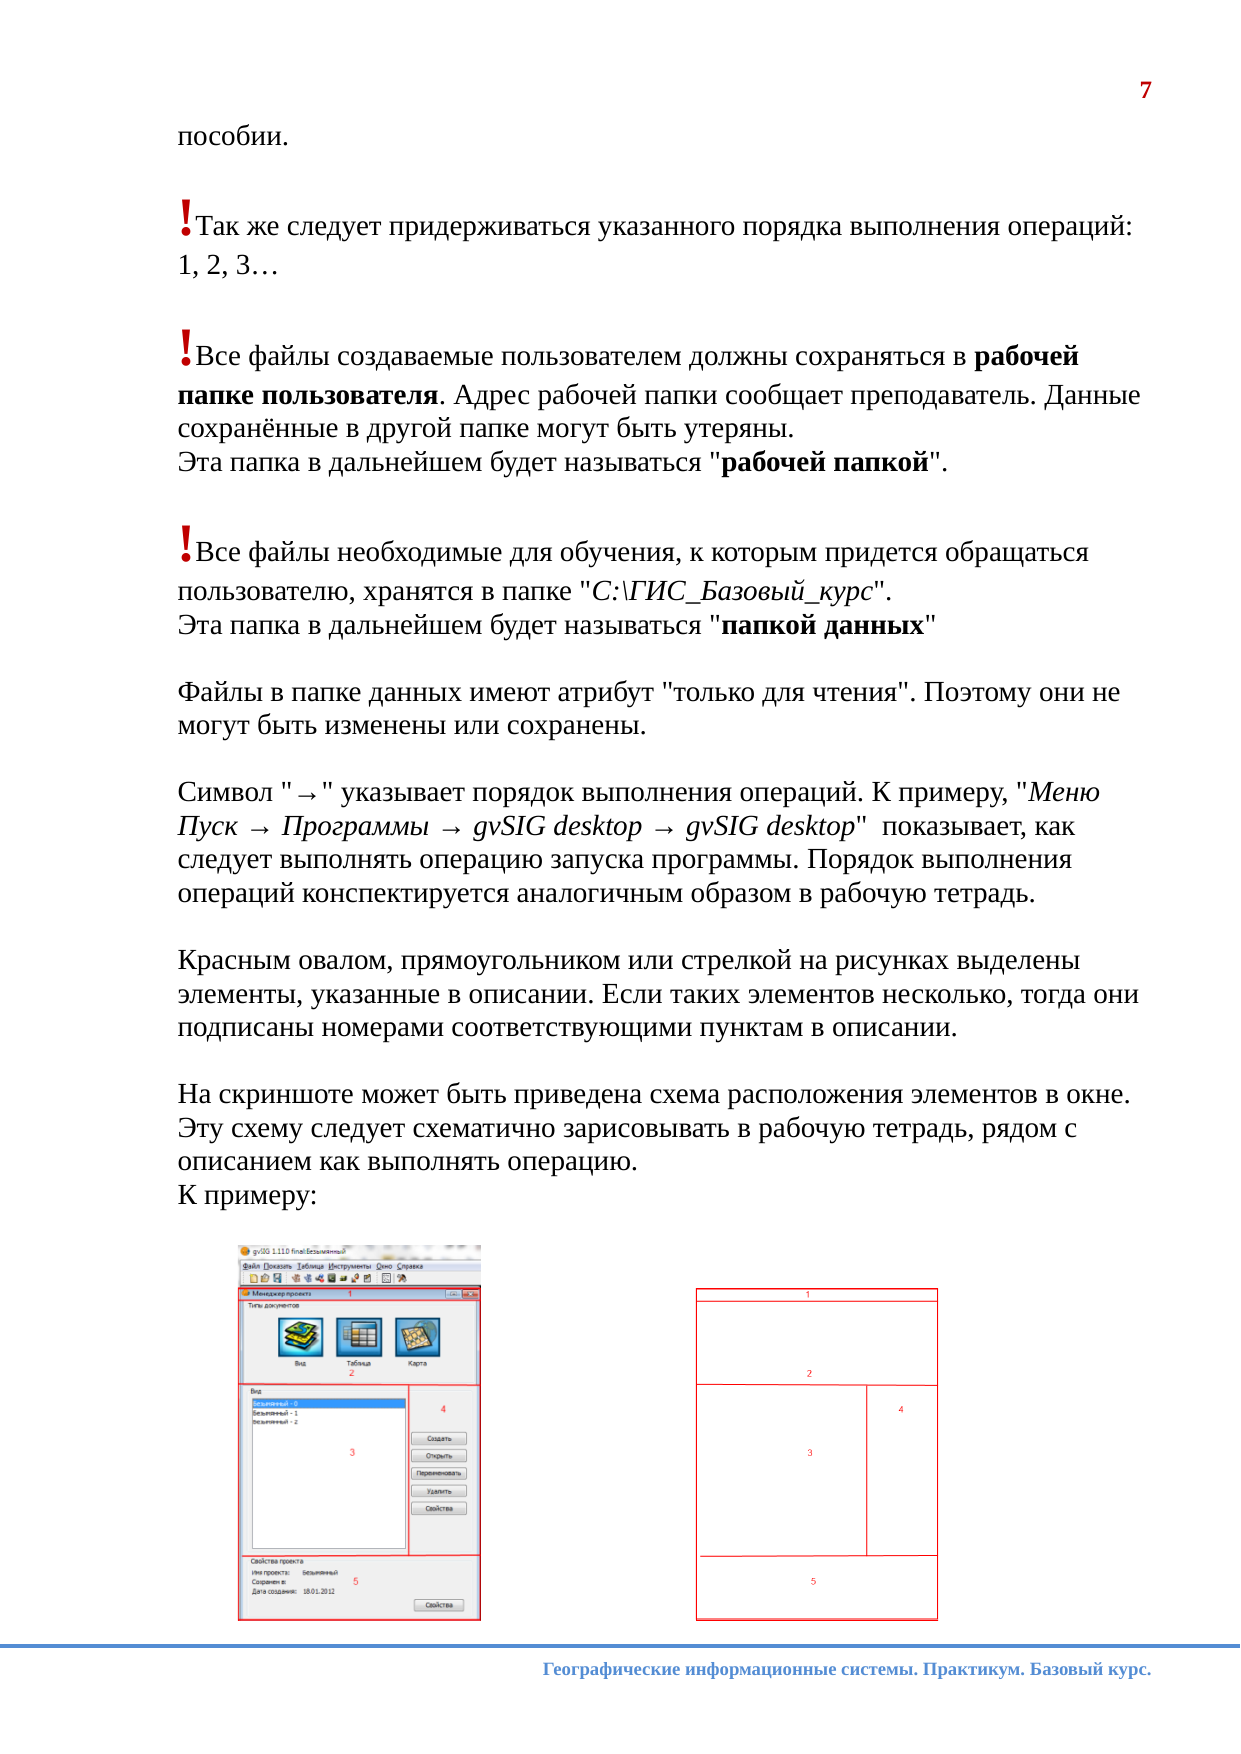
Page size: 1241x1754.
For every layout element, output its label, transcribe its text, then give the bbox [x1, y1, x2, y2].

text Символ "→" указывает порядок выполнения операций. К примеру, "Меню Пуск → Программы → gvSIG desktop → gvSIG desktop" показывает, как следует выполнять операцию запуска программы. Порядок выполнения операций конспектируется аналогичным образом в рабочую тетрадь. [177, 774, 1152, 909]
text пособии. [177, 118, 1152, 152]
text !Все файлы создаваемые пользователем должны сохраняться в рабочей папке пользователя. Адрес рабочей папки сообщает преподаватель. Данные сохранённые в другой папке могут быть утеряны. Эта папка в дальнейшем будет называться "рабочей папкой". [177, 314, 1152, 477]
picture [237, 1245, 481, 1621]
text !Так же следует придерживаться указанного порядка выполнения операций: 1, 2, 3… [177, 185, 1152, 281]
text !Все файлы необходимые для обучения, к которым придется обращаться пользователю, хранятся в папке "C:\ГИС_Базовый_курс". Эта папка в дальнейшем будет называться "папкой данных" [177, 511, 1152, 640]
text На скриншоте может быть приведена схема расположения элементов в окне. Эту схему следует схематично зарисовывать в рабочую тетрадь, рядом с описанием как выполнять операцию. [177, 1043, 1152, 1177]
text Файлы в папке данных имеют атрибут "только для чтения". Поэтому они не могут быть изменены или сохранены. [177, 674, 1152, 741]
picture [695, 1246, 939, 1621]
text К примеру: [177, 1177, 1152, 1211]
text Красным овалом, прямоугольником или стрелкой на рисунках выделены элементы, указанные в описании. Если таких элементов несколько, тогда они подписаны номерами соответствующими пунктам в описании. [177, 942, 1152, 1043]
